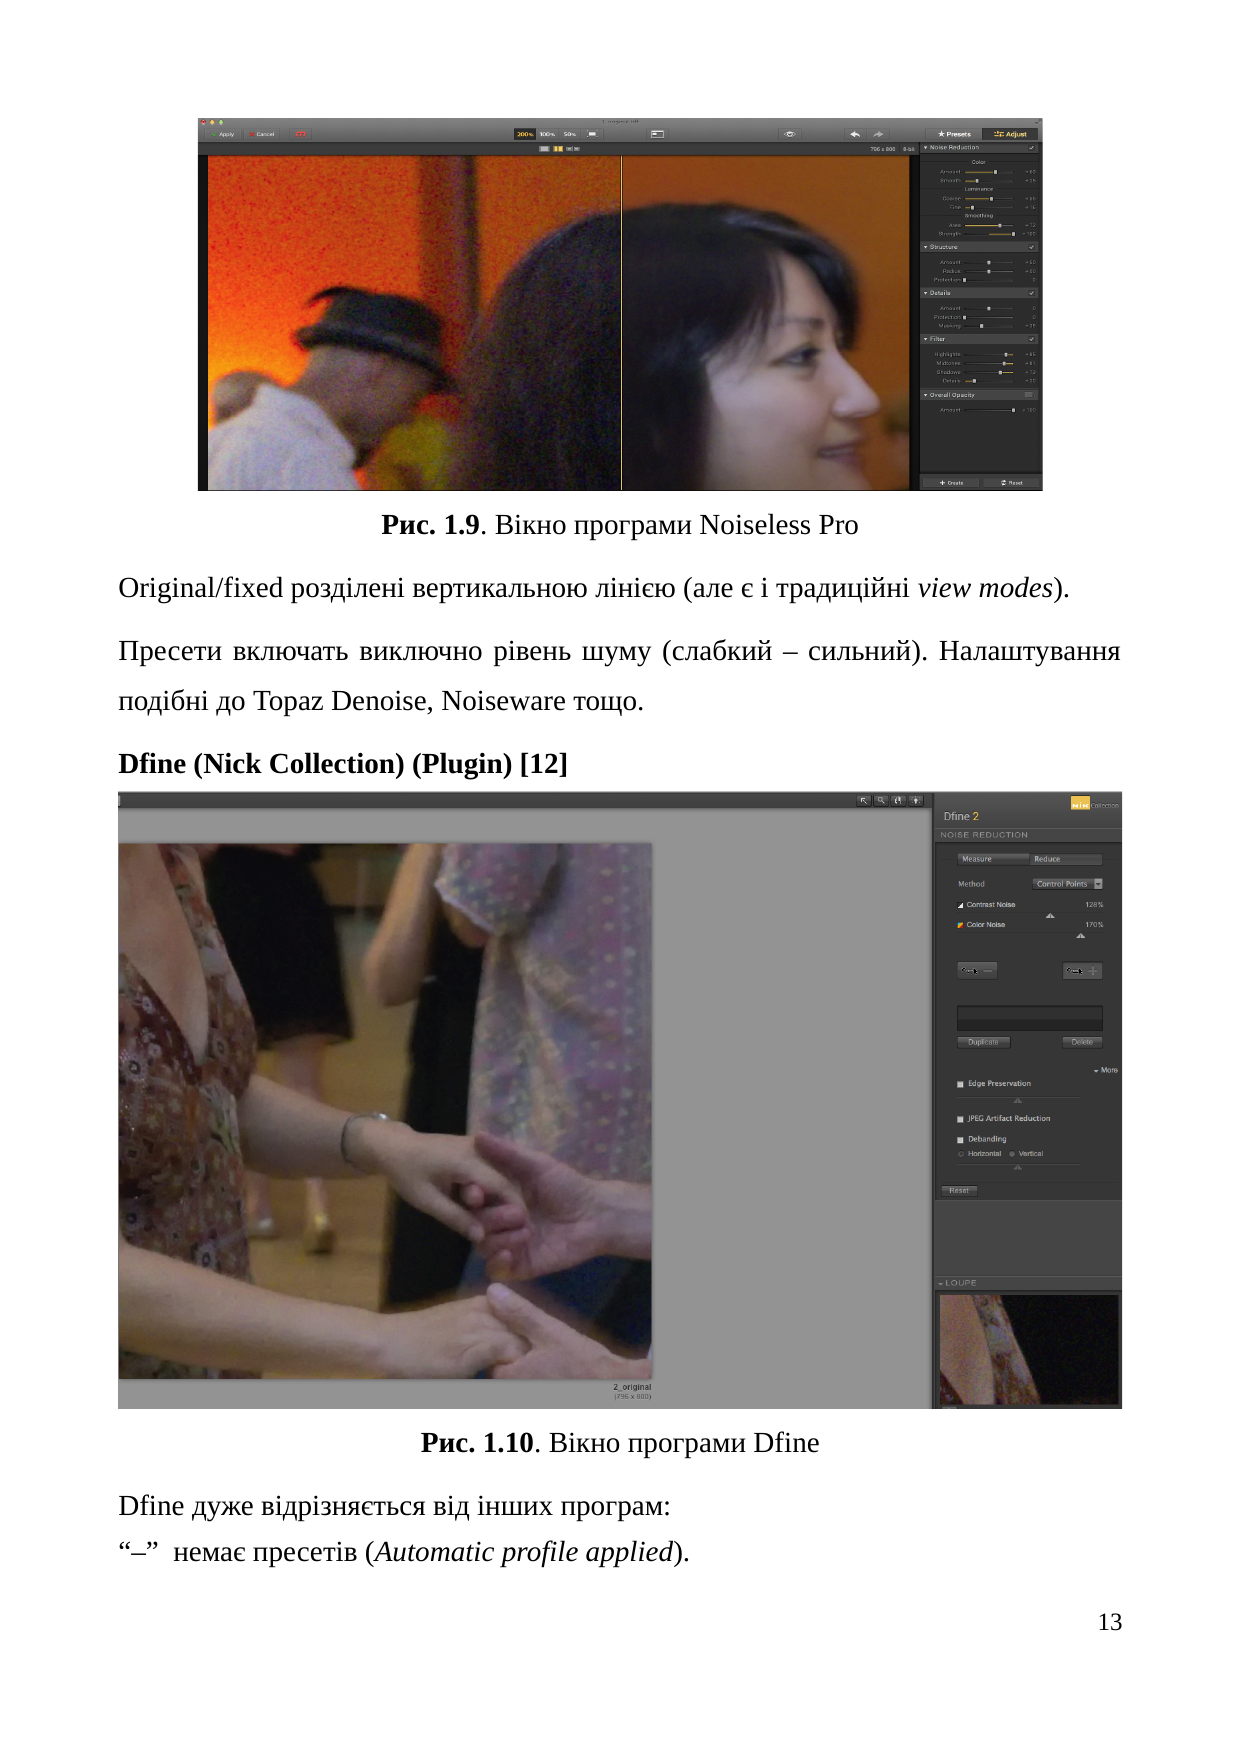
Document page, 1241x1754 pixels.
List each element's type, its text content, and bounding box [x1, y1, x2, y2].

text Original/fixed розділені вертикальною лінією (але є і традиційні view modes). [118, 570, 1122, 603]
text Рис. 1.10. Вікно програми Dfine [118, 1409, 1122, 1459]
text Рис. 1.9. Вікно програми Noiseless Pro [118, 118, 1122, 541]
picture [118, 791, 1123, 1409]
text “–” немає пресетів (Automatic profile applied). [118, 1534, 1122, 1568]
text Dfine (Nick Collection) (Plugin) [12] [118, 746, 1122, 779]
text Пресети включать виключно рівень шуму (слабкий – сильний). Налаштування подібні до Topaz Denoise, Noiseware тощо. [118, 633, 1122, 716]
picture [197, 118, 1043, 491]
text Dfine дуже відрізняється від інших програм: [118, 1488, 1122, 1522]
